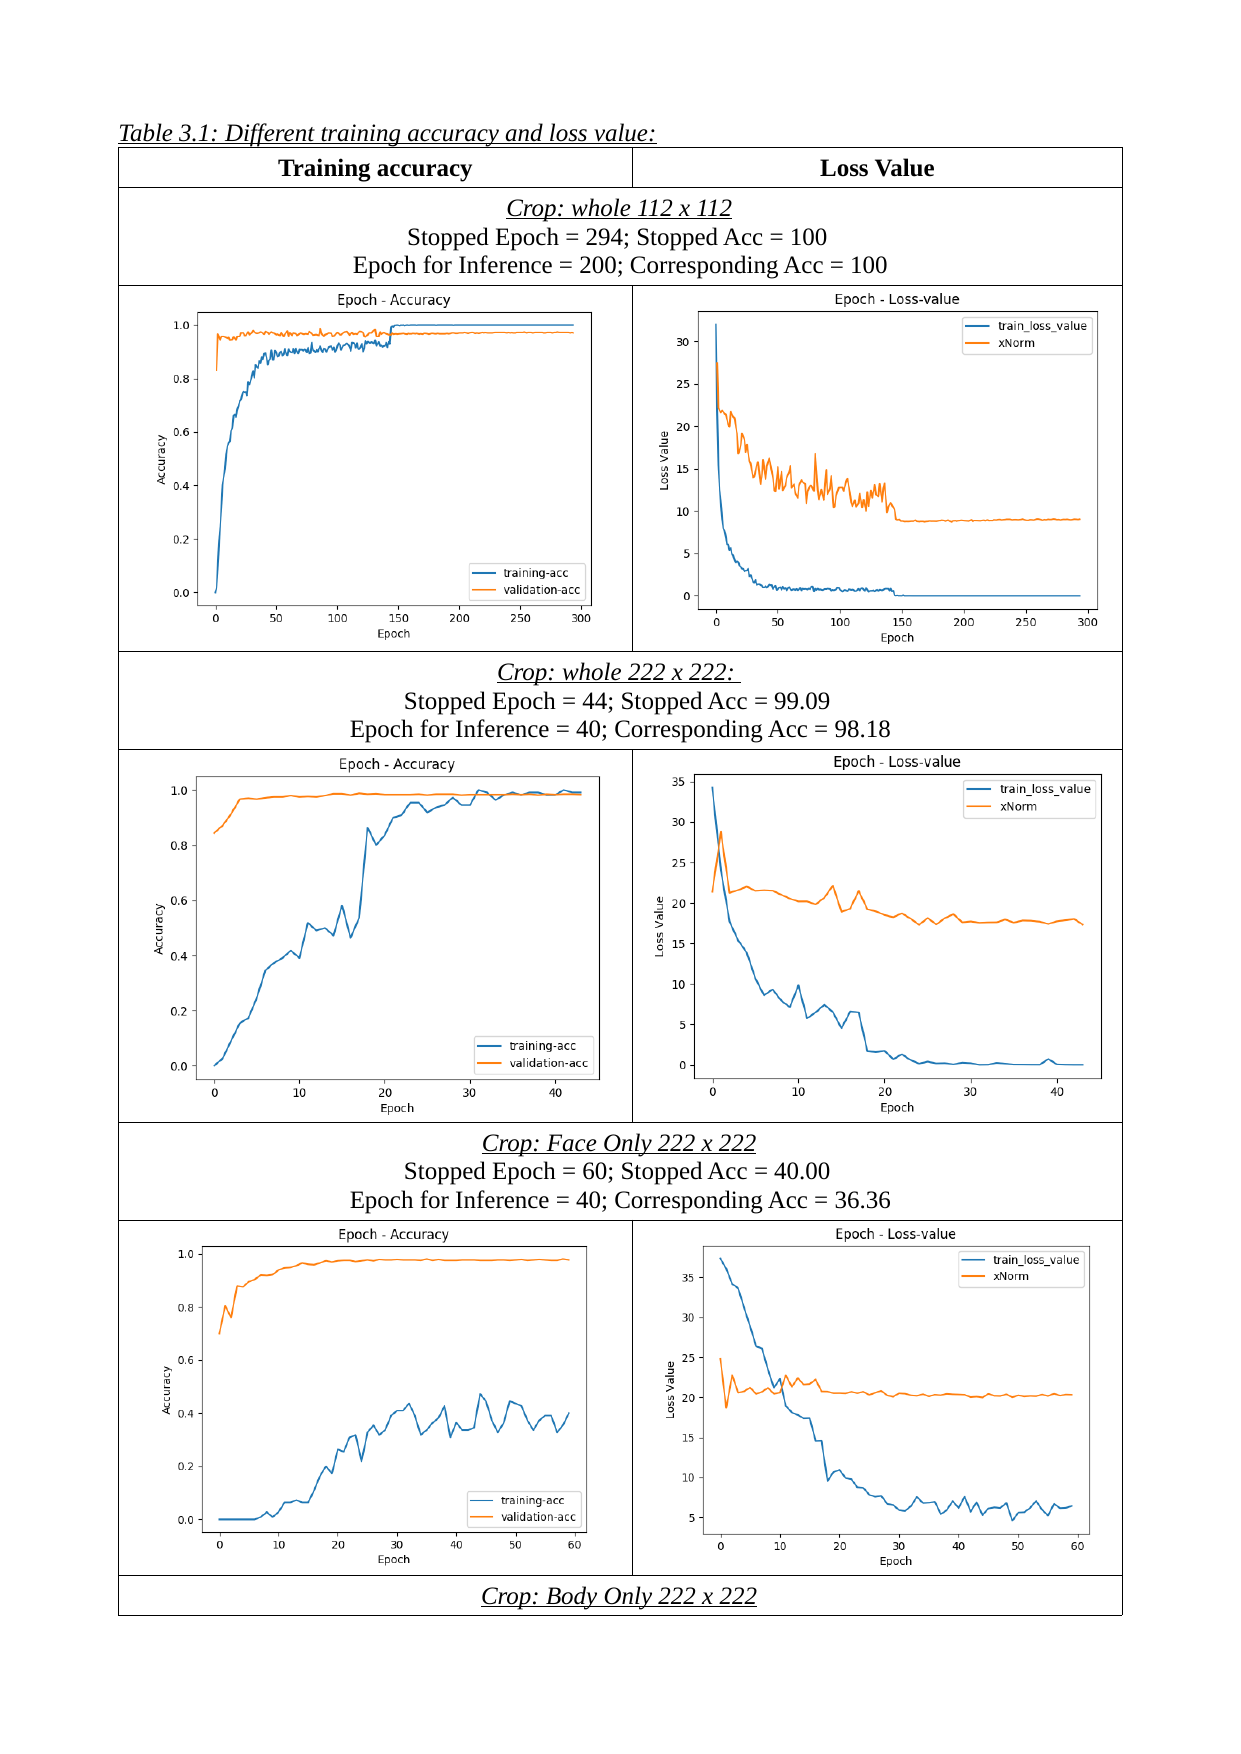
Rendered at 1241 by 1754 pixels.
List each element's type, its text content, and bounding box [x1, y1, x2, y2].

table_cell Crop: Face Only 222 x 222 Stopped Epoch = 60; Stopped Acc = 40.00 Epoch for Inference = 40; Corresponding Acc = 36.36 [119, 1123, 1122, 1219]
picture [149, 755, 602, 1116]
table_cell Crop: whole 112 x 112 Stopped Epoch = 294; Stopped Acc = 100 Epoch for Inference = 200; Corresponding Acc = 100 [119, 188, 1122, 285]
table_cell [633, 286, 1122, 651]
picture [661, 1225, 1093, 1570]
picture [158, 1225, 593, 1566]
picture [650, 755, 1105, 1116]
table_cell Crop: whole 222 x 222: Stopped Epoch = 44; Stopped Acc = 99.09 Epoch for Inference = 40; Corresponding Acc = 98.18 [119, 652, 1122, 749]
table_cell [119, 286, 632, 651]
table_cell [633, 1221, 1122, 1575]
table_cell [633, 750, 1122, 1122]
table_cell Crop: Body Only 222 x 222 [119, 1576, 1122, 1615]
table_cell [119, 1221, 632, 1575]
table_cell [119, 750, 632, 1122]
table_header Loss Value [633, 148, 1122, 187]
text Table 3.1: Different training accuracy and loss value: [118, 118, 1122, 147]
picture [151, 290, 600, 641]
picture [653, 290, 1102, 646]
table_header Training accuracy [119, 148, 632, 187]
